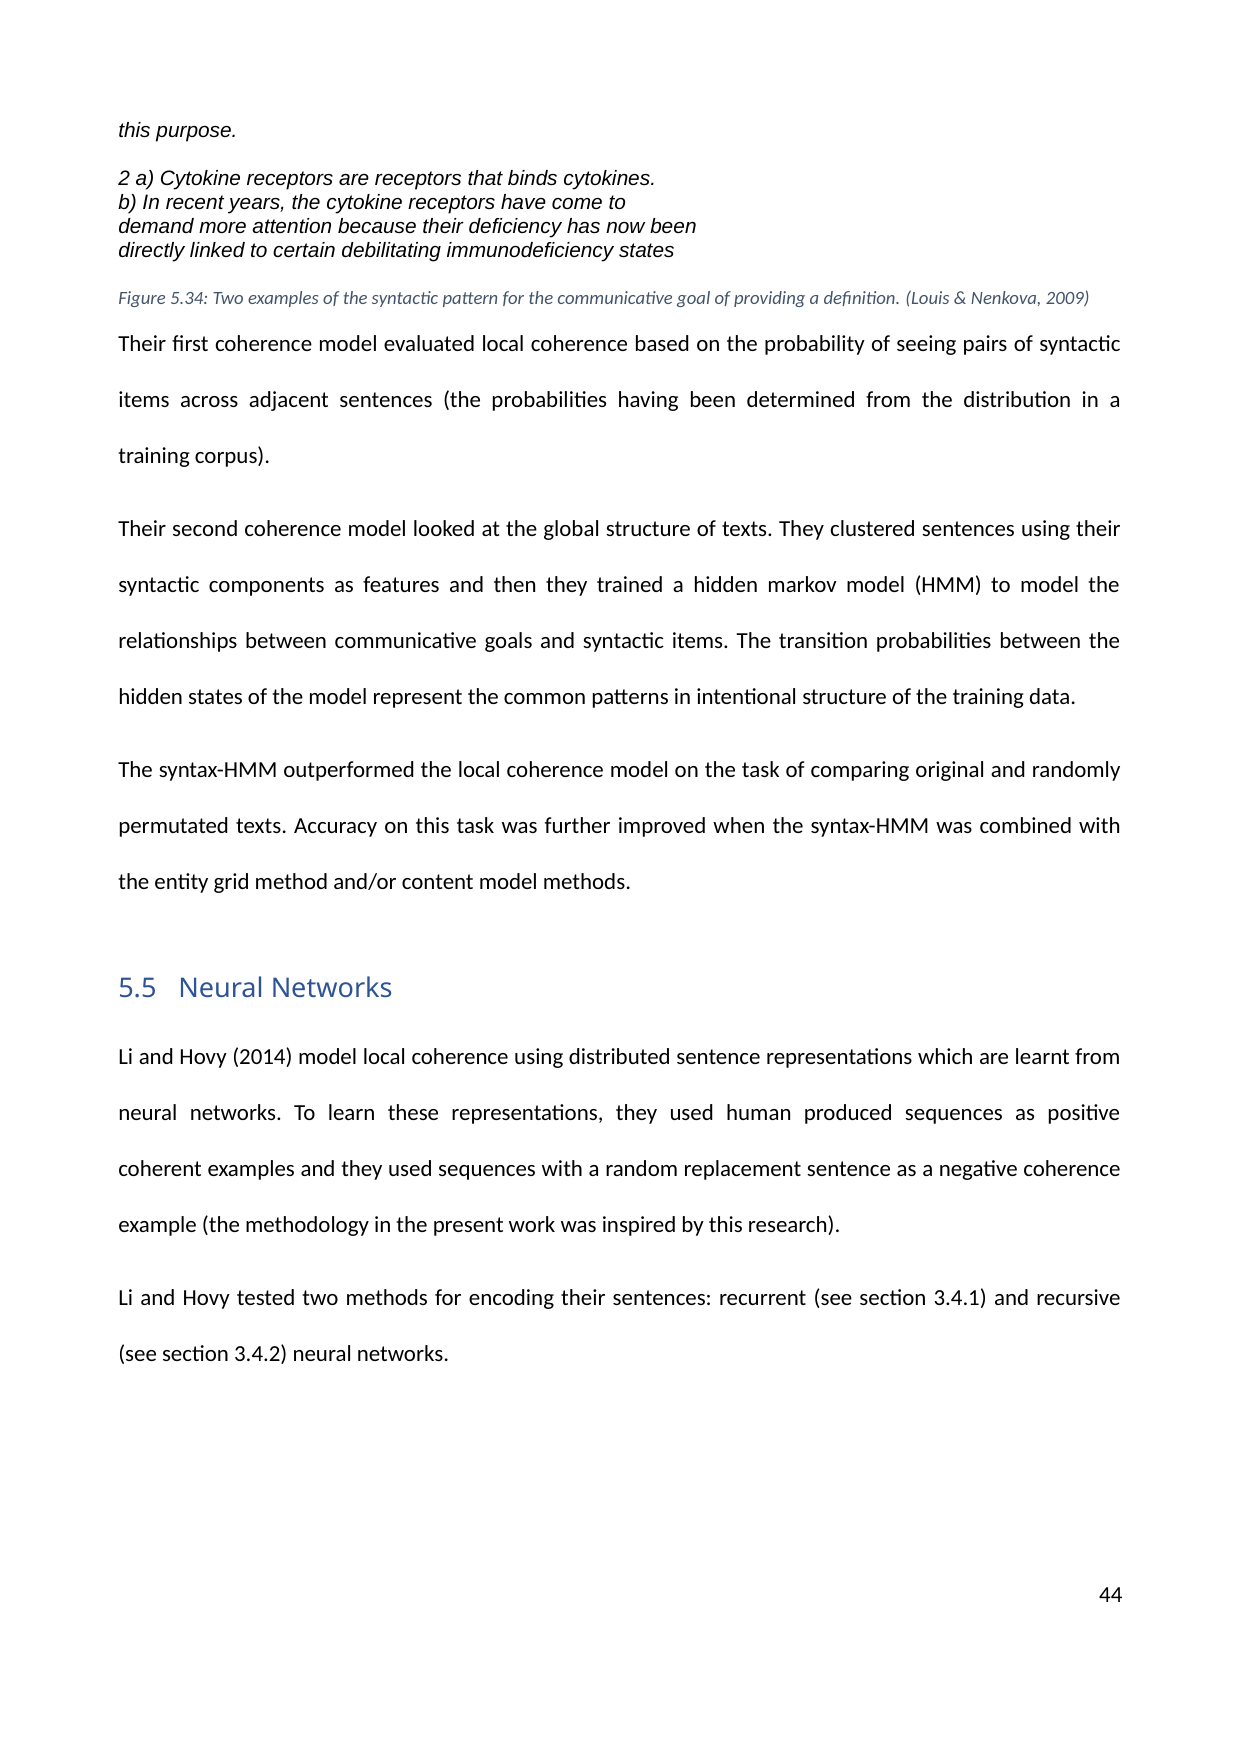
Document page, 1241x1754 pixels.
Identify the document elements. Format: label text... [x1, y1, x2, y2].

text 2 a) Cytokine receptors are receptors that binds cytokines. [118, 166, 1122, 190]
text Li and Hovy tested two methods for encoding their sentences: recurrent (see section 3.4.1) and recursive (see section 3.4.2) neural networks. [118, 1283, 1122, 1367]
text this purpose. [118, 118, 1122, 142]
text Their first coherence model evaluated local coherence based on the probability of seeing pairs of syntactic items across adjacent sentences (the probabilities having been determined from the distribution in a training corpus). [118, 329, 1122, 470]
text Figure 5.34: Two examples of the syntactic pattern for the communicative goal of providing a definition. [ CITATION louis2009automatically \l 3084 ] [118, 286, 1122, 309]
text Li and Hovy (2014) model local coherence using distributed sentence representations which are learnt from neural networks. To learn these representations, they used human produced sequences as positive coherent examples and they used sequences with a random replacement sentence as a negative coherence example (the methodology in the present work was inspired by this research). [118, 1042, 1122, 1238]
text demand more attention because their deficiency has now been [118, 214, 1122, 238]
text The syntax-HMM outperformed the local coherence model on the task of comparing original and randomly permutated texts. Accuracy on this task was further improved when the syntax-HMM was combined with the entity grid method and/or content model methods. [118, 755, 1122, 895]
text Their second coherence model looked at the global structure of texts. They clustered sentences using their syntactic components as features and then they trained a hidden markov model (HMM) to model the relationships between communicative goals and syntactic items. The transition probabilities between the hidden states of the model represent the common patterns in intentional structure of the training data. [118, 514, 1122, 711]
text b) In recent years, the cytokine receptors have come to [118, 190, 1122, 214]
subtitle Neural Networks [118, 968, 1122, 1005]
text directly linked to certain debilitating immunodeficiency states [118, 238, 1122, 262]
